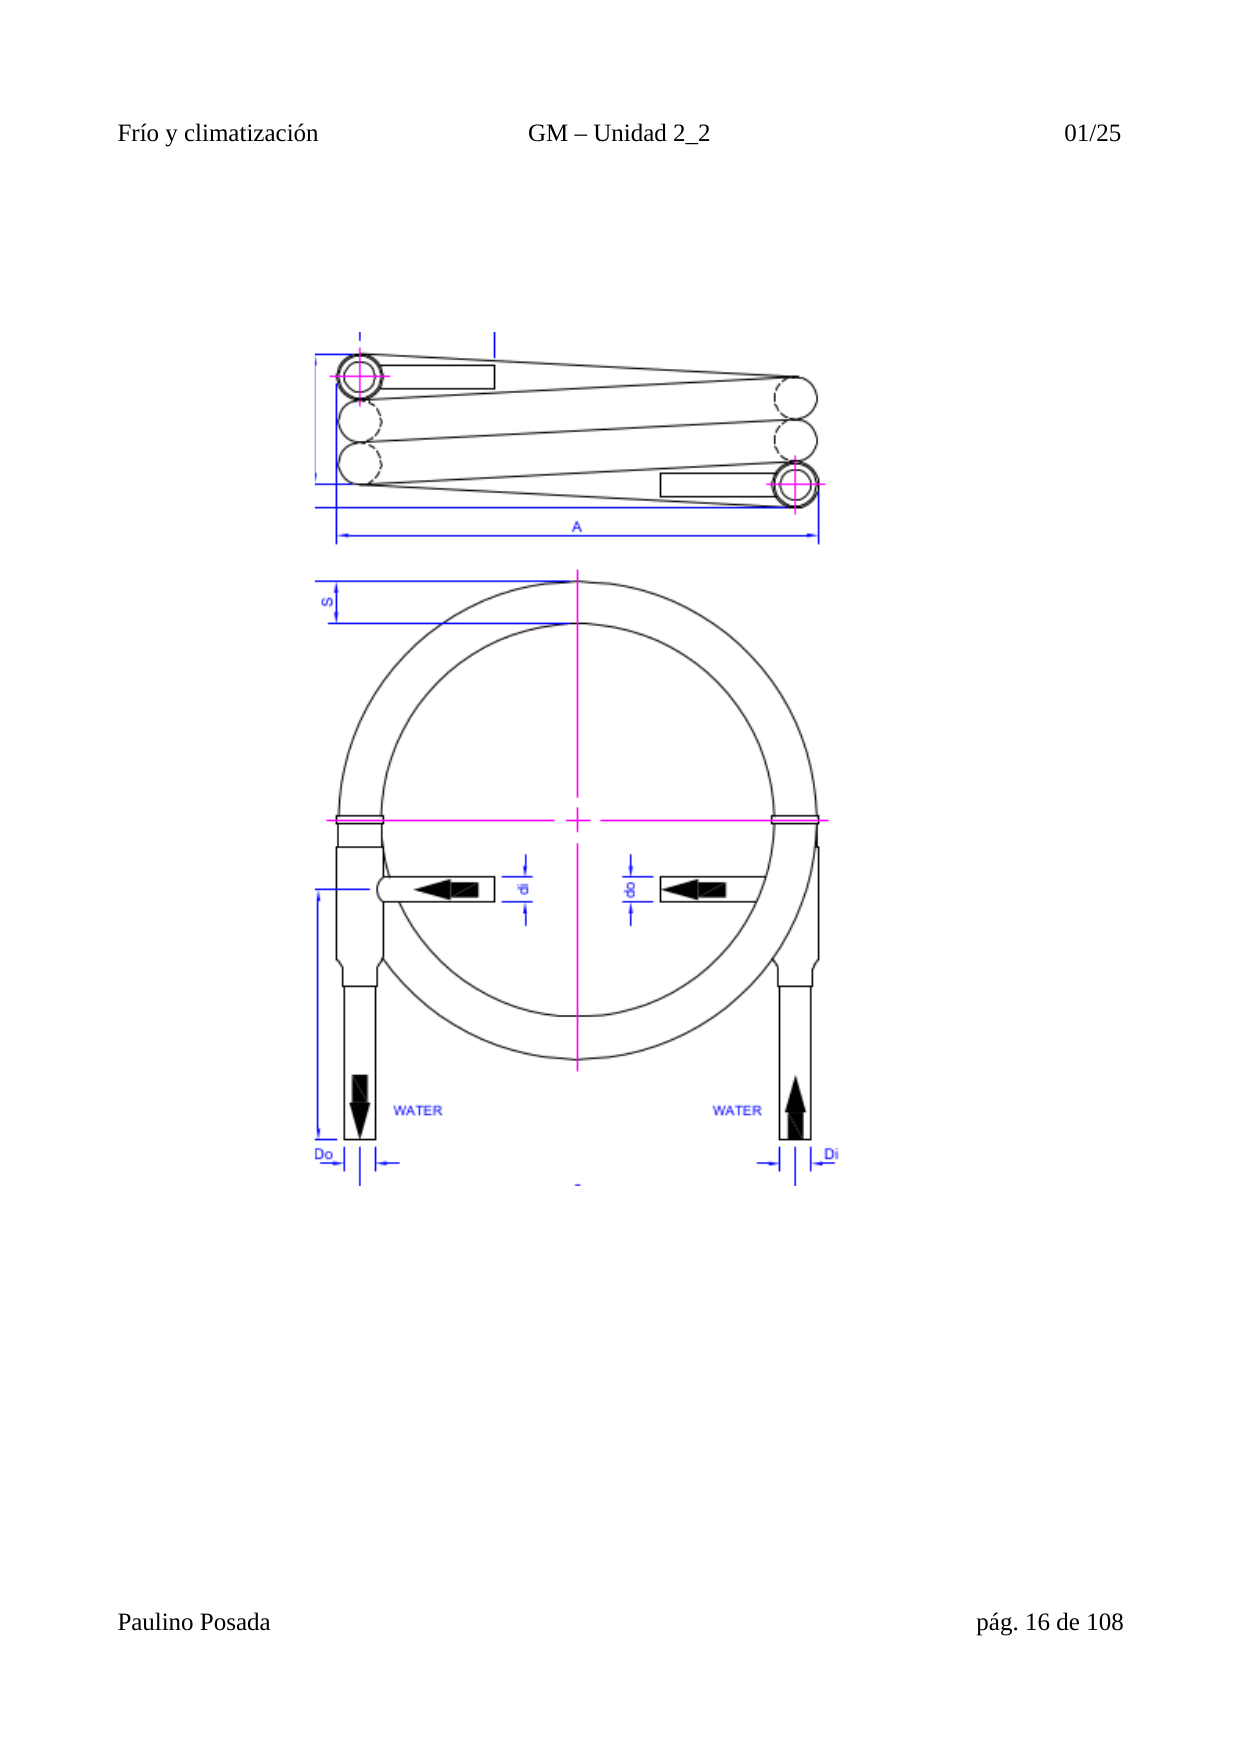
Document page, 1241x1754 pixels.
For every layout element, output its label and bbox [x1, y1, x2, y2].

picture [314, 332, 851, 1186]
